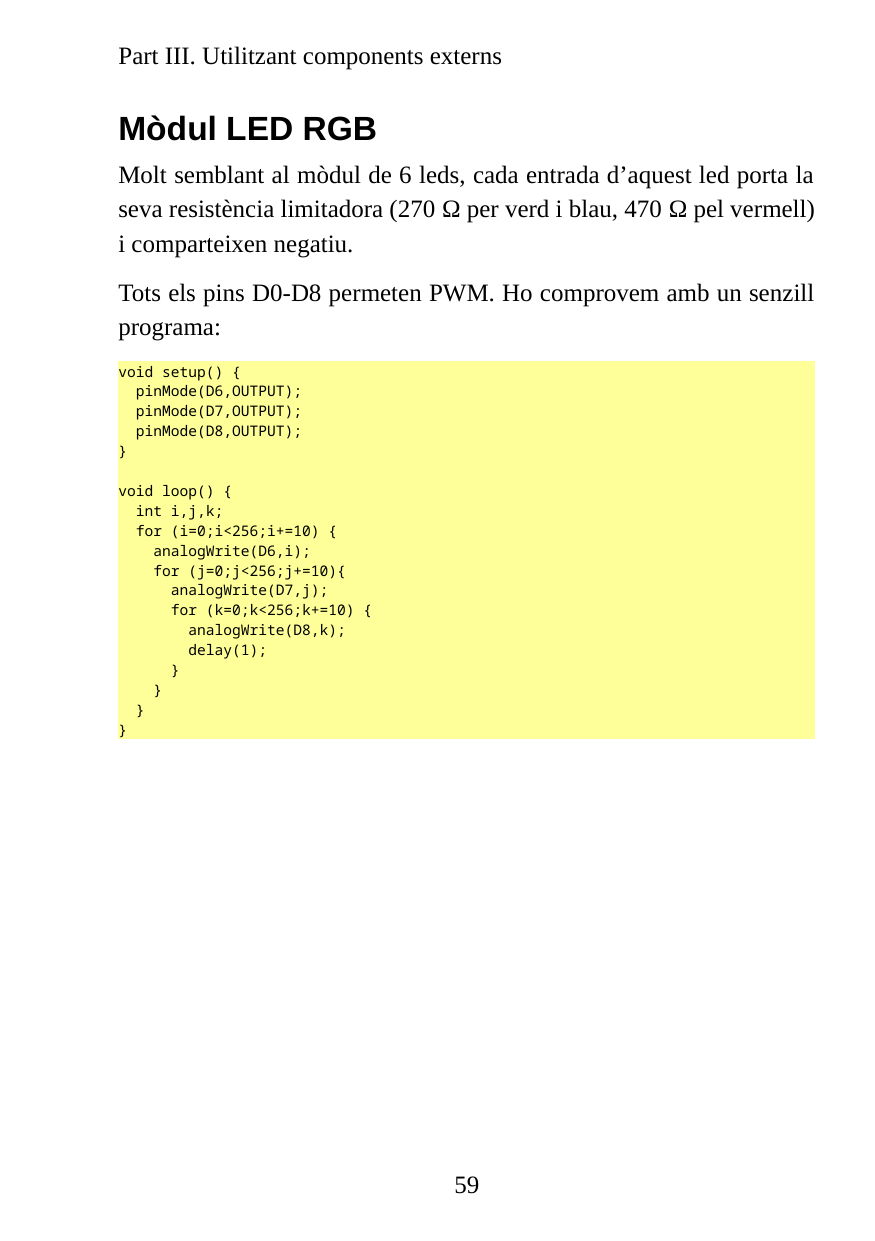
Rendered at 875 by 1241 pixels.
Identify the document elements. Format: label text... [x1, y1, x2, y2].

text delay(1); [118, 640, 815, 660]
text analogWrite(D8,k); [118, 620, 815, 640]
text } [118, 680, 815, 699]
text } [118, 699, 815, 719]
text for (j=0;j<256;j+=10){ [118, 560, 815, 580]
text Molt semblant al mòdul de 6 leds, cada entrada d’aquest led porta la seva resistència limitadora (270 Ω per verd i blau, 470 Ω pel vermell) i comparteixen negatiu. [118, 160, 815, 257]
text void loop() { [118, 481, 815, 501]
text } [118, 719, 815, 739]
text void setup() { [118, 361, 815, 381]
text analogWrite(D6,i); [118, 540, 815, 560]
text for (k=0;k<256;k+=10) { [118, 600, 815, 620]
text Tots els pins D0-D8 permeten PWM. Ho comprovem amb un senzill programa: [118, 278, 815, 341]
subtitle Mòdul LED RGB [118, 109, 815, 147]
text pinMode(D8,OUTPUT); [118, 421, 815, 441]
text for (i=0;i<256;i+=10) { [118, 521, 815, 540]
text } [118, 660, 815, 680]
text analogWrite(D7,j); [118, 580, 815, 600]
text pinMode(D6,OUTPUT); [118, 381, 815, 401]
text pinMode(D7,OUTPUT); [118, 401, 815, 421]
text int i,j,k; [118, 501, 815, 521]
text } [118, 441, 815, 461]
